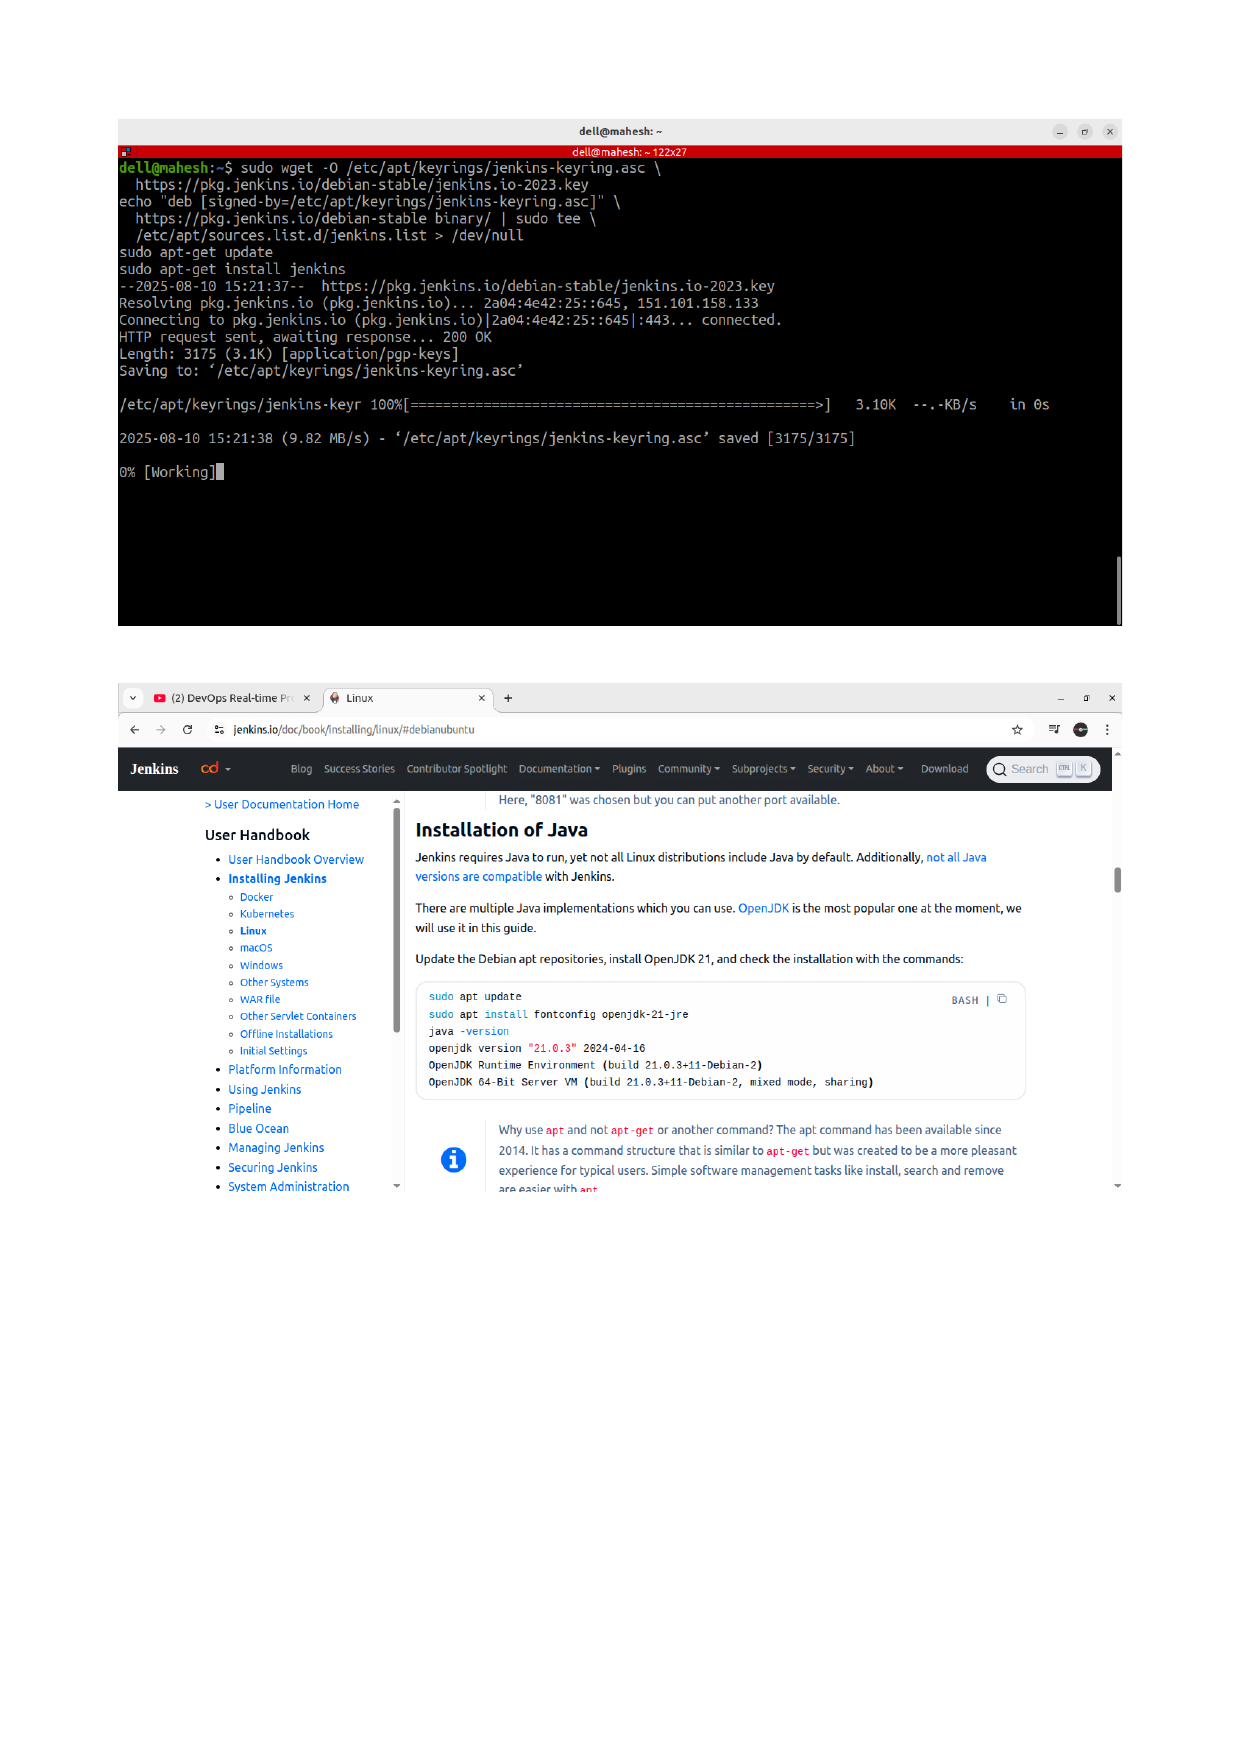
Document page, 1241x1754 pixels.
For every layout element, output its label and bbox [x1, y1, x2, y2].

picture [118, 683, 1123, 1192]
picture [118, 118, 1123, 626]
